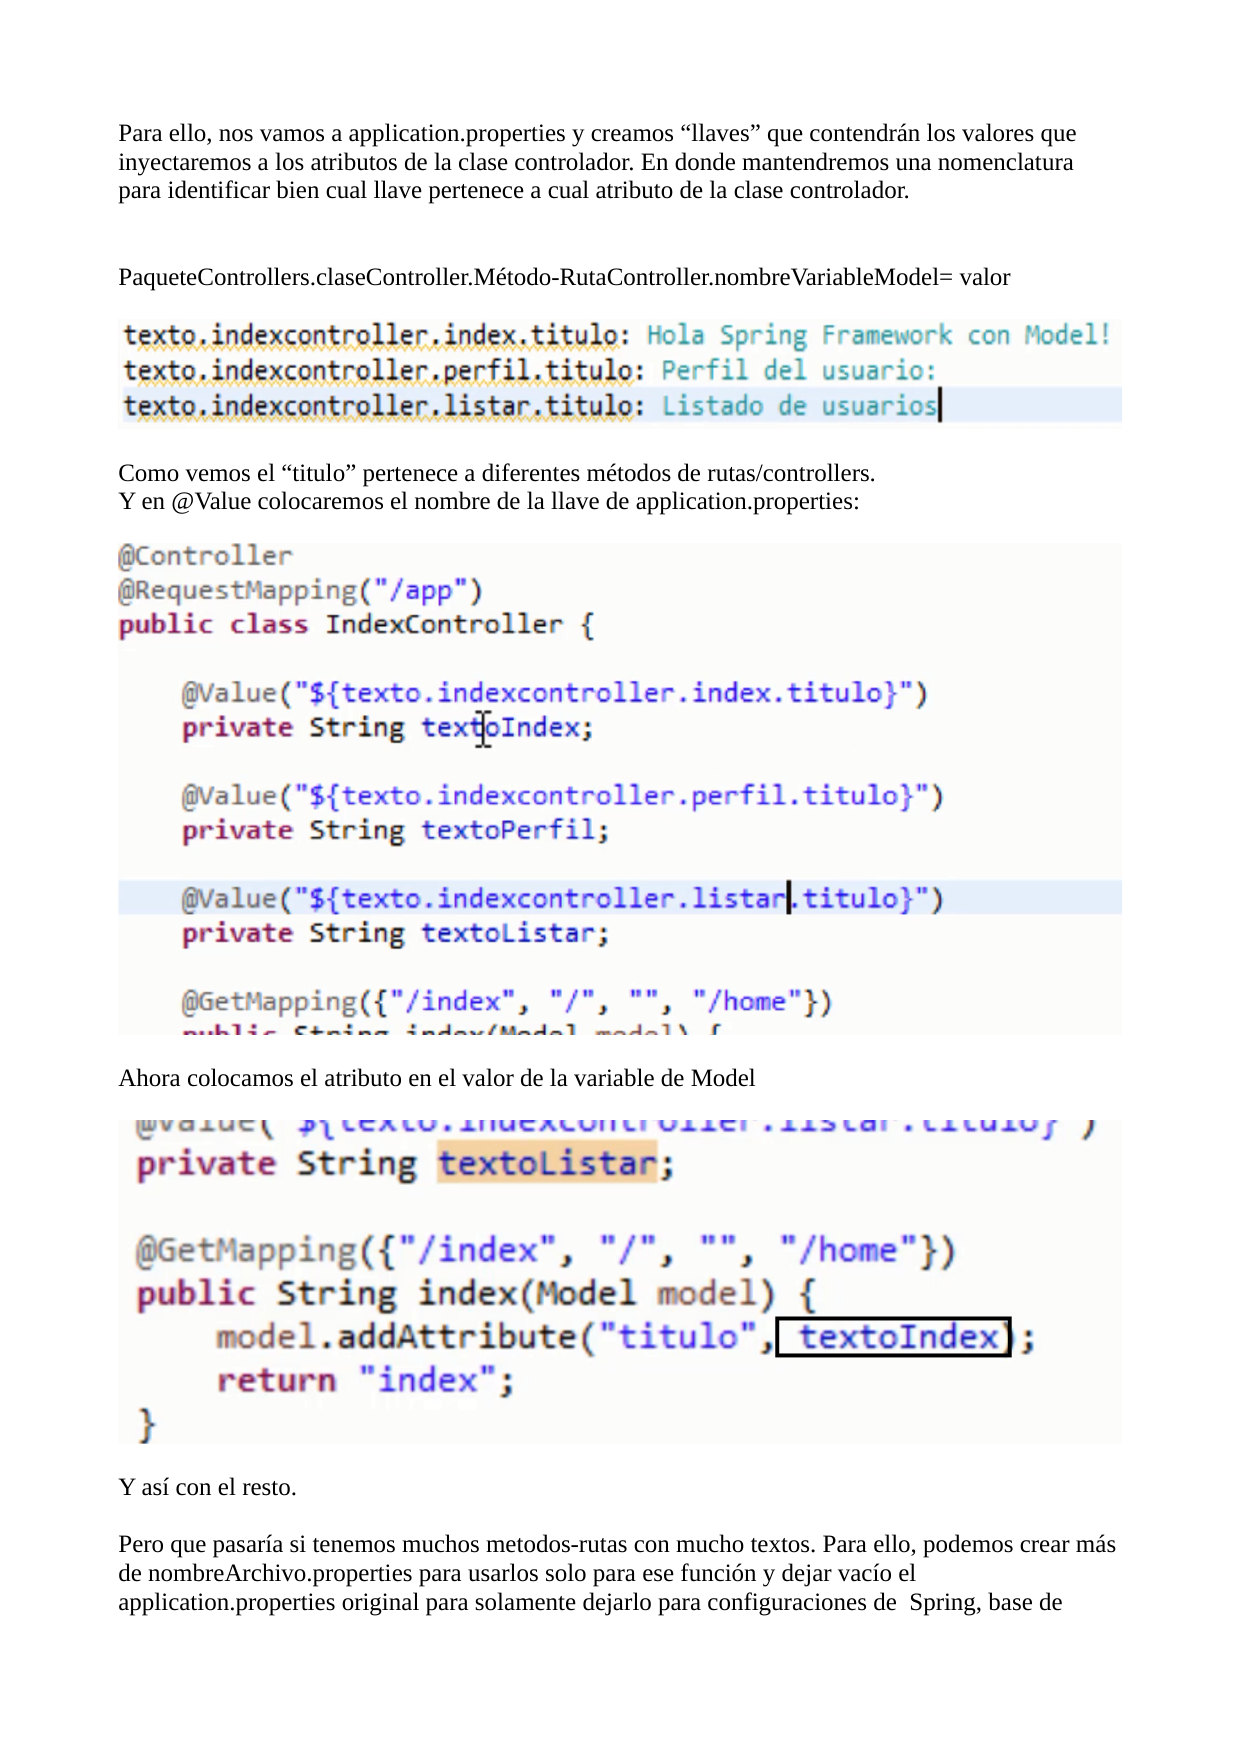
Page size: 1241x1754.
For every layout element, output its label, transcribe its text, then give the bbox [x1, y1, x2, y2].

text Ahora colocamos el atributo en el valor de la variable de Model [118, 1063, 1122, 1092]
text PaqueteControllers.claseController.Método-RutaController.nombreVariableModel= valor [118, 262, 1122, 291]
text Y así con el resto. [118, 1472, 1122, 1501]
text Como vemos el “titulo” pertenece a diferentes métodos de rutas/controllers. [118, 458, 1122, 486]
text Pero que pasaría si tenemos muchos metodos-rutas con mucho textos. Para ello, podemos crear más de nombreArchivo.properties para usarlos solo para ese función y dejar vacío el application.properties original para solamente dejarlo para configuraciones de Spring, base de [118, 1529, 1122, 1616]
text Para ello, nos vamos a application.properties y creamos “llaves” que contendrán los valores que inyectaremos a los atributos de la clase controlador. En donde mantendremos una nomenclatura para identificar bien cual llave pertenece a cual atributo de la clase controlador. [118, 118, 1122, 204]
text Y en @Value colocaremos el nombre de la llave de application.properties: [118, 486, 1122, 515]
